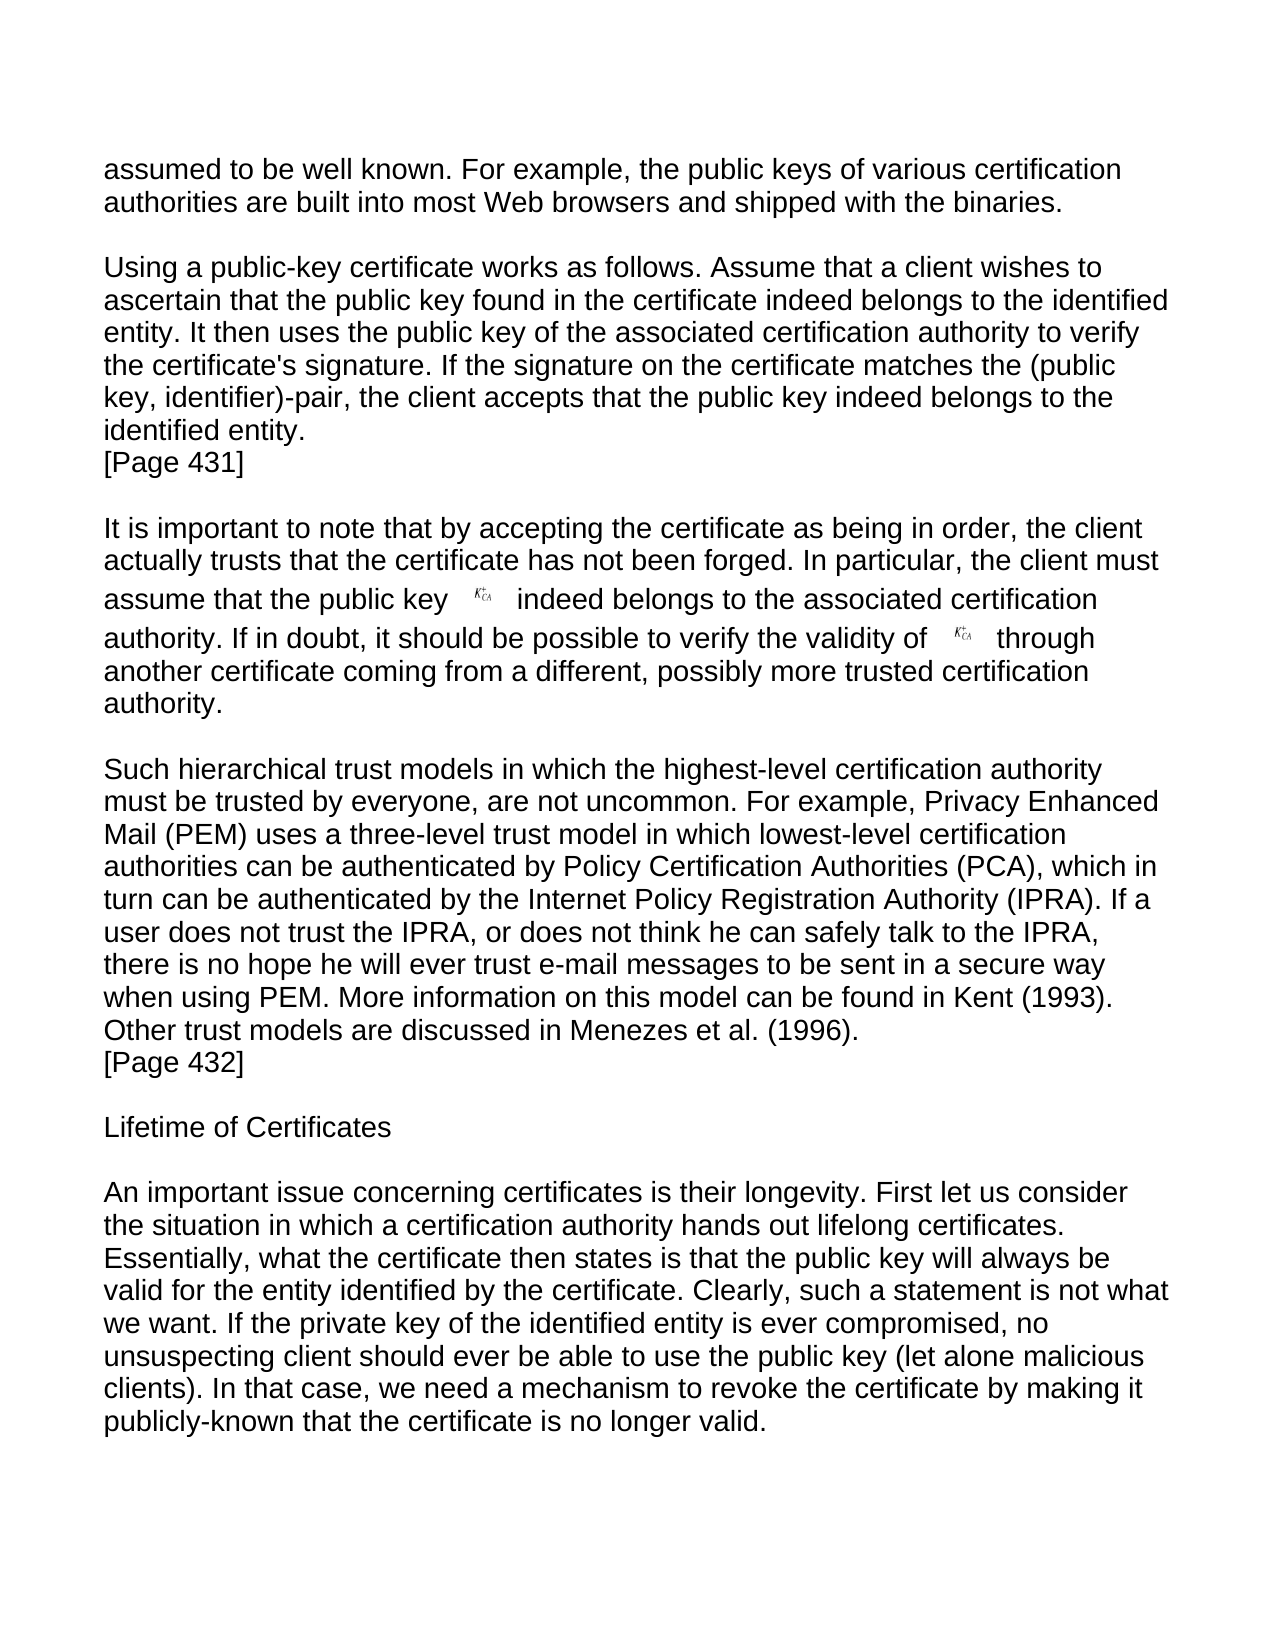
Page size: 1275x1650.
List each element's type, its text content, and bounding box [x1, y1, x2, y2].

text An important issue concerning certificates is their longevity. First let us consider the situation in which a certification authority hands out lifelong certificates. Essentially, what the certificate then states is that the public key will always be valid for the entity identified by the certificate. Clearly, such a statement is not what we want. If the private key of the identified entity is ever compromised, no unsuspecting client should ever be able to use the public key (let alone malicious clients). In that case, we need a mechanism to revoke the certificate by making it publicly-known that the certificate is no longer valid. [103, 1176, 1172, 1437]
text Lifetime of Certificates [103, 1111, 1172, 1144]
text Such hierarchical trust models in which the highest-level certification authority must be trusted by everyone, are not uncommon. For example, Privacy Enhanced Mail (PEM) uses a three-level trust model in which lowest-level certification authorities can be authenticated by Policy Certification Authorities (PCA), which in turn can be authenticated by the Internet Policy Registration Authority (IPRA). If a user does not trust the IPRA, or does not think he can safely talk to the IPRA, there is no hope he will ever trust e-mail messages to be sent in a secure way when using PEM. More information on this model can be found in Kent (1993). Other trust models are discussed in Menezes et al. (1996). [103, 753, 1172, 1046]
picture [473, 586, 492, 601]
text [Page 432] [103, 1046, 1172, 1079]
text assumed to be well known. For example, the public keys of various certification authorities are built into most Web browsers and shipped with the binaries. [103, 153, 1172, 218]
text Using a public-key certificate works as follows. Assume that a client wishes to ascertain that the public key found in the certificate indeed belongs to the identified entity. It then uses the public key of the associated certification authority to verify the certificate's signature. If the signature on the certificate matches the (public key, identifier)-pair, the client accepts that the public key indeed belongs to the identified entity. [103, 251, 1172, 446]
text It is important to note that by accepting the certificate as being in order, the client actually trusts that the certificate has not been forged. In particular, the client must assume that the public key indeed belongs to the associated certification authority. If in doubt, it should be possible to verify the validity of through another certificate coming from a different, possibly more trusted certification authority. [103, 512, 1172, 720]
text [Page 431] [103, 446, 1172, 479]
picture [953, 625, 972, 640]
